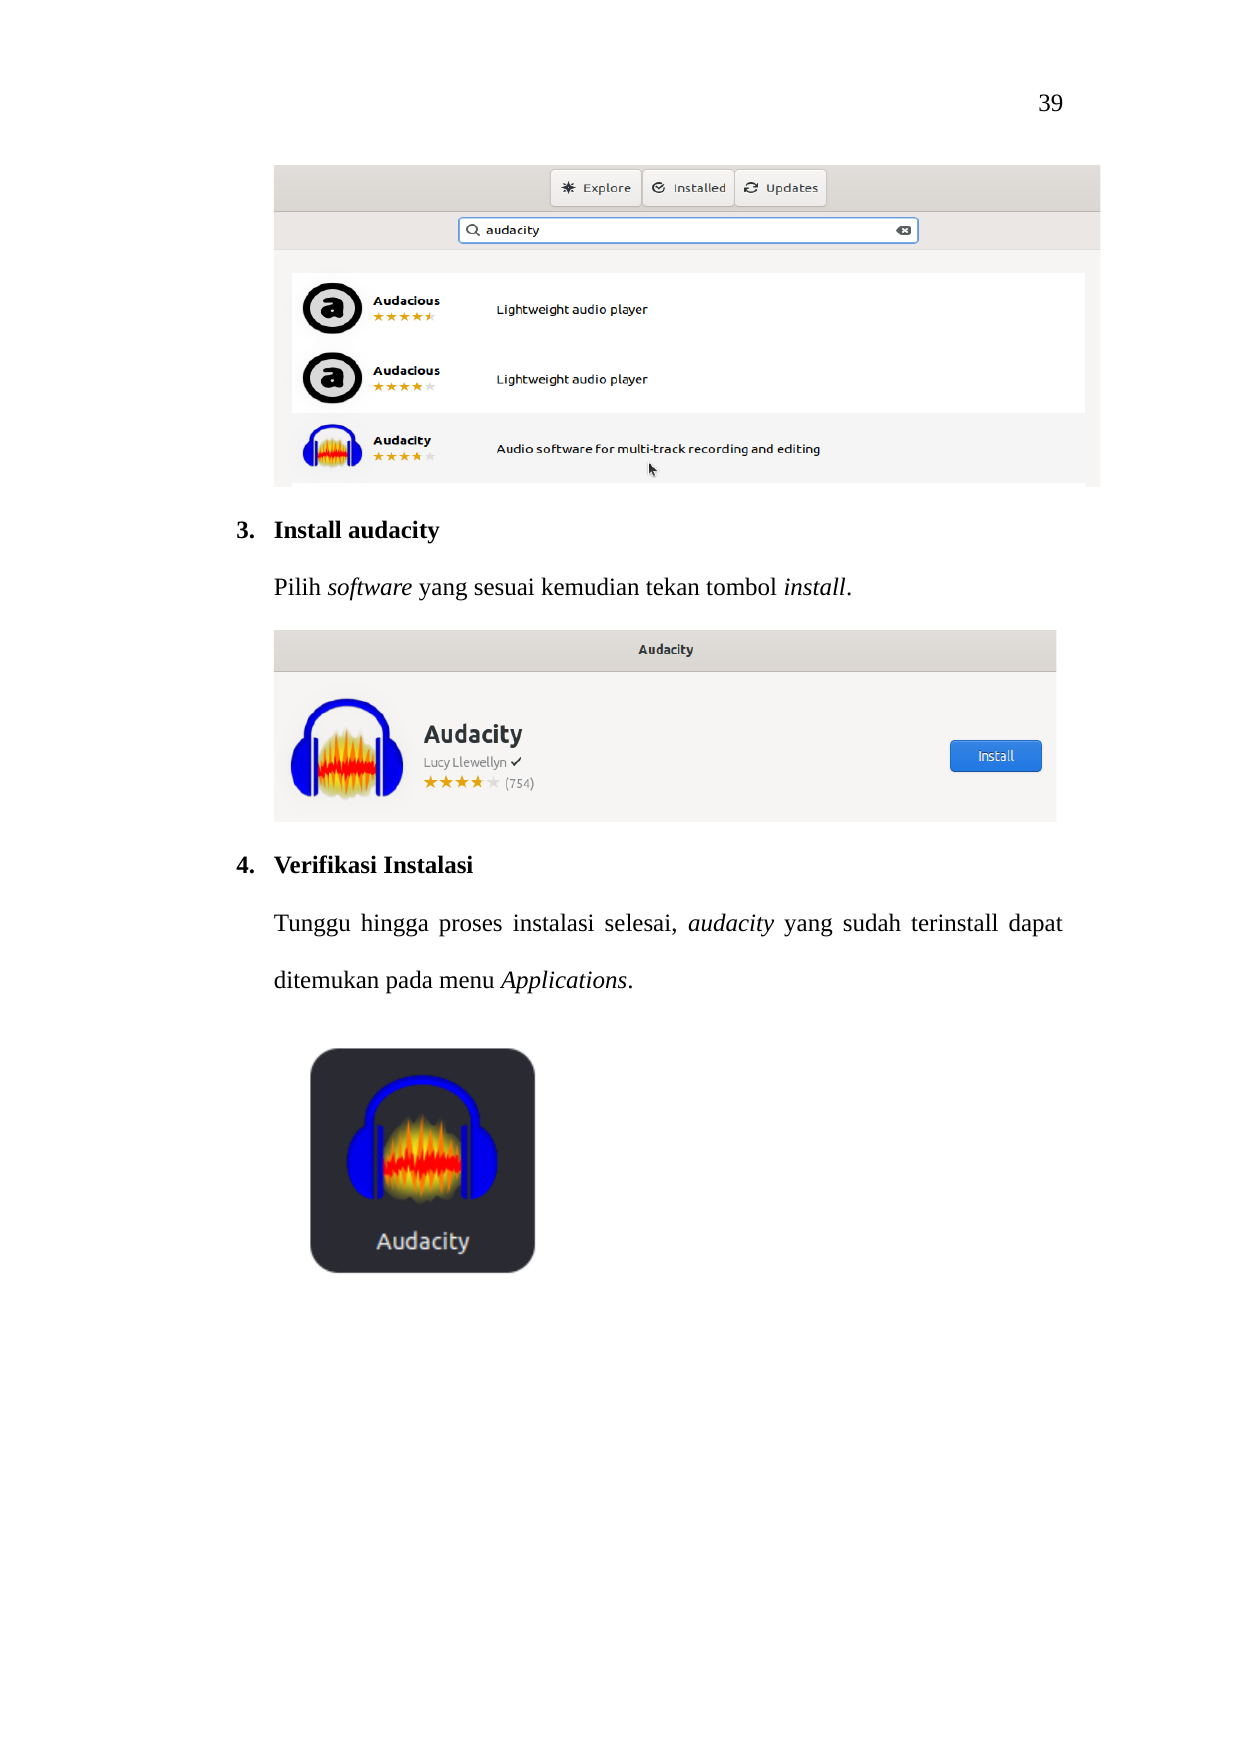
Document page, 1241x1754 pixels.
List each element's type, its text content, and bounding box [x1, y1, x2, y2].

picture [273, 630, 1057, 822]
list Pilih software yang sesuai kemudian tekan tombol install. [236, 572, 1063, 601]
picture [273, 165, 1101, 487]
list Tunggu hingga proses instalasi selesai, audacity yang sudah terinstall dapat ditemukan pada menu Applications. [236, 908, 1063, 994]
picture [273, 1022, 576, 1292]
list Install audacity [236, 515, 1063, 544]
list Verifikasi Instalasi [236, 850, 1063, 879]
